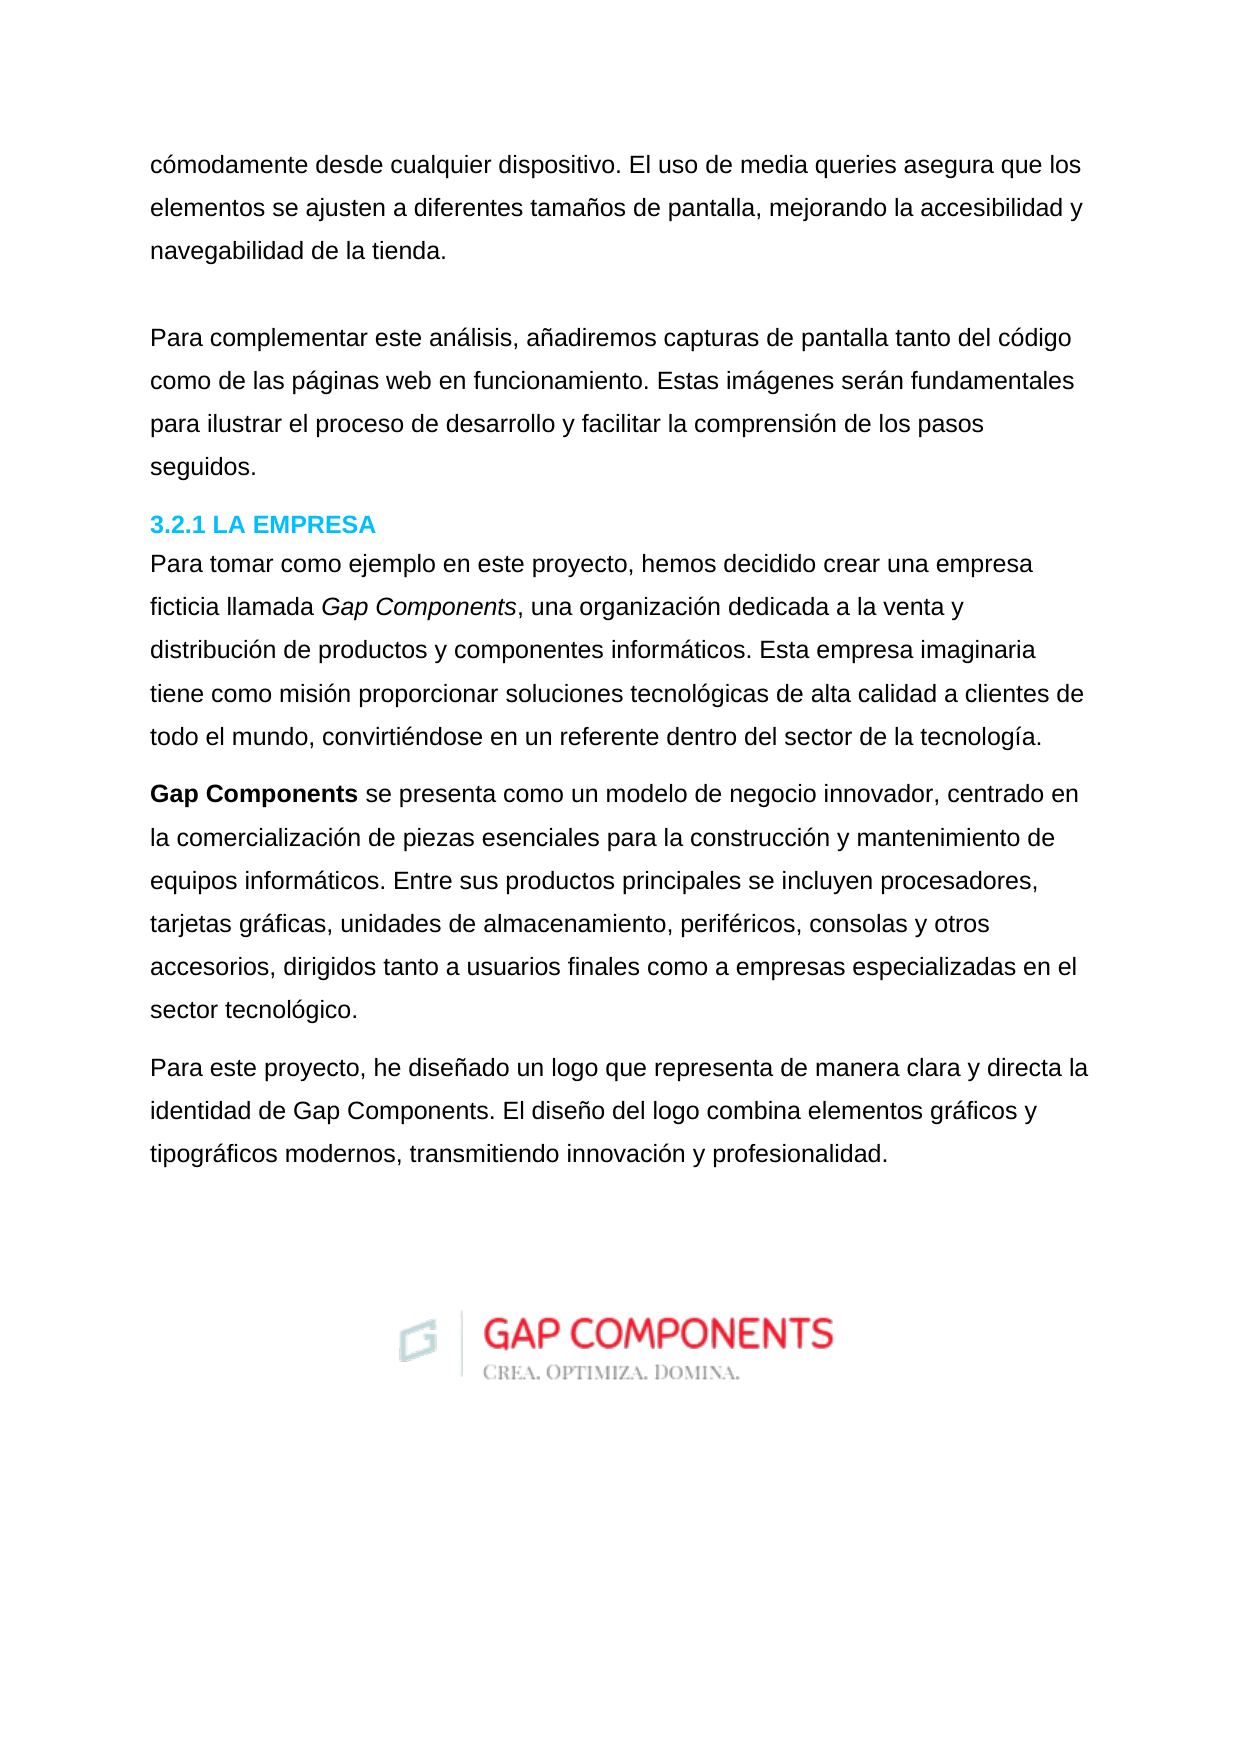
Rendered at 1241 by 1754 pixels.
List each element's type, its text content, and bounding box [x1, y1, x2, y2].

subtitle 3.2.1 LA EMPRESA [150, 509, 1090, 538]
text cómodamente desde cualquier dispositivo. El uso de media queries asegura que los elementos se ajusten a diferentes tamaños de pantalla, mejorando la accesibilidad y navegabilidad de la tienda. Para complementar este análisis, añadiremos capturas de pantalla tanto del código como de las páginas web en funcionamiento. Estas imágenes serán fundamentales para ilustrar el proceso de desarrollo y facilitar la comprensión de los pasos seguidos. [150, 150, 1090, 481]
text Para tomar como ejemplo en este proyecto, hemos decidido crear una empresa ficticia llamada Gap Components, una organización dedicada a la venta y distribución de productos y componentes informáticos. Esta empresa imaginaria tiene como misión proporcionar soluciones tecnológicas de alta calidad a clientes de todo el mundo, convirtiéndose en un referente dentro del sector de la tecnología. [150, 549, 1090, 750]
text Gap Components se presenta como un modelo de negocio innovador, centrado en la comercialización de piezas esenciales para la construcción y mantenimiento de equipos informáticos. Entre sus productos principales se incluyen procesadores, tarjetas gráficas, unidades de almacenamiento, periféricos, consolas y otros accesorios, dirigidos tanto a usuarios finales como a empresas especializadas en el sector tecnológico. [150, 779, 1090, 1024]
picture [314, 1206, 926, 1480]
text Para este proyecto, he diseñado un logo que representa de manera clara y directa la identidad de Gap Components. El diseño del logo combina elementos gráficos y tipográficos modernos, transmitiendo innovación y profesionalidad. [150, 1053, 1090, 1168]
